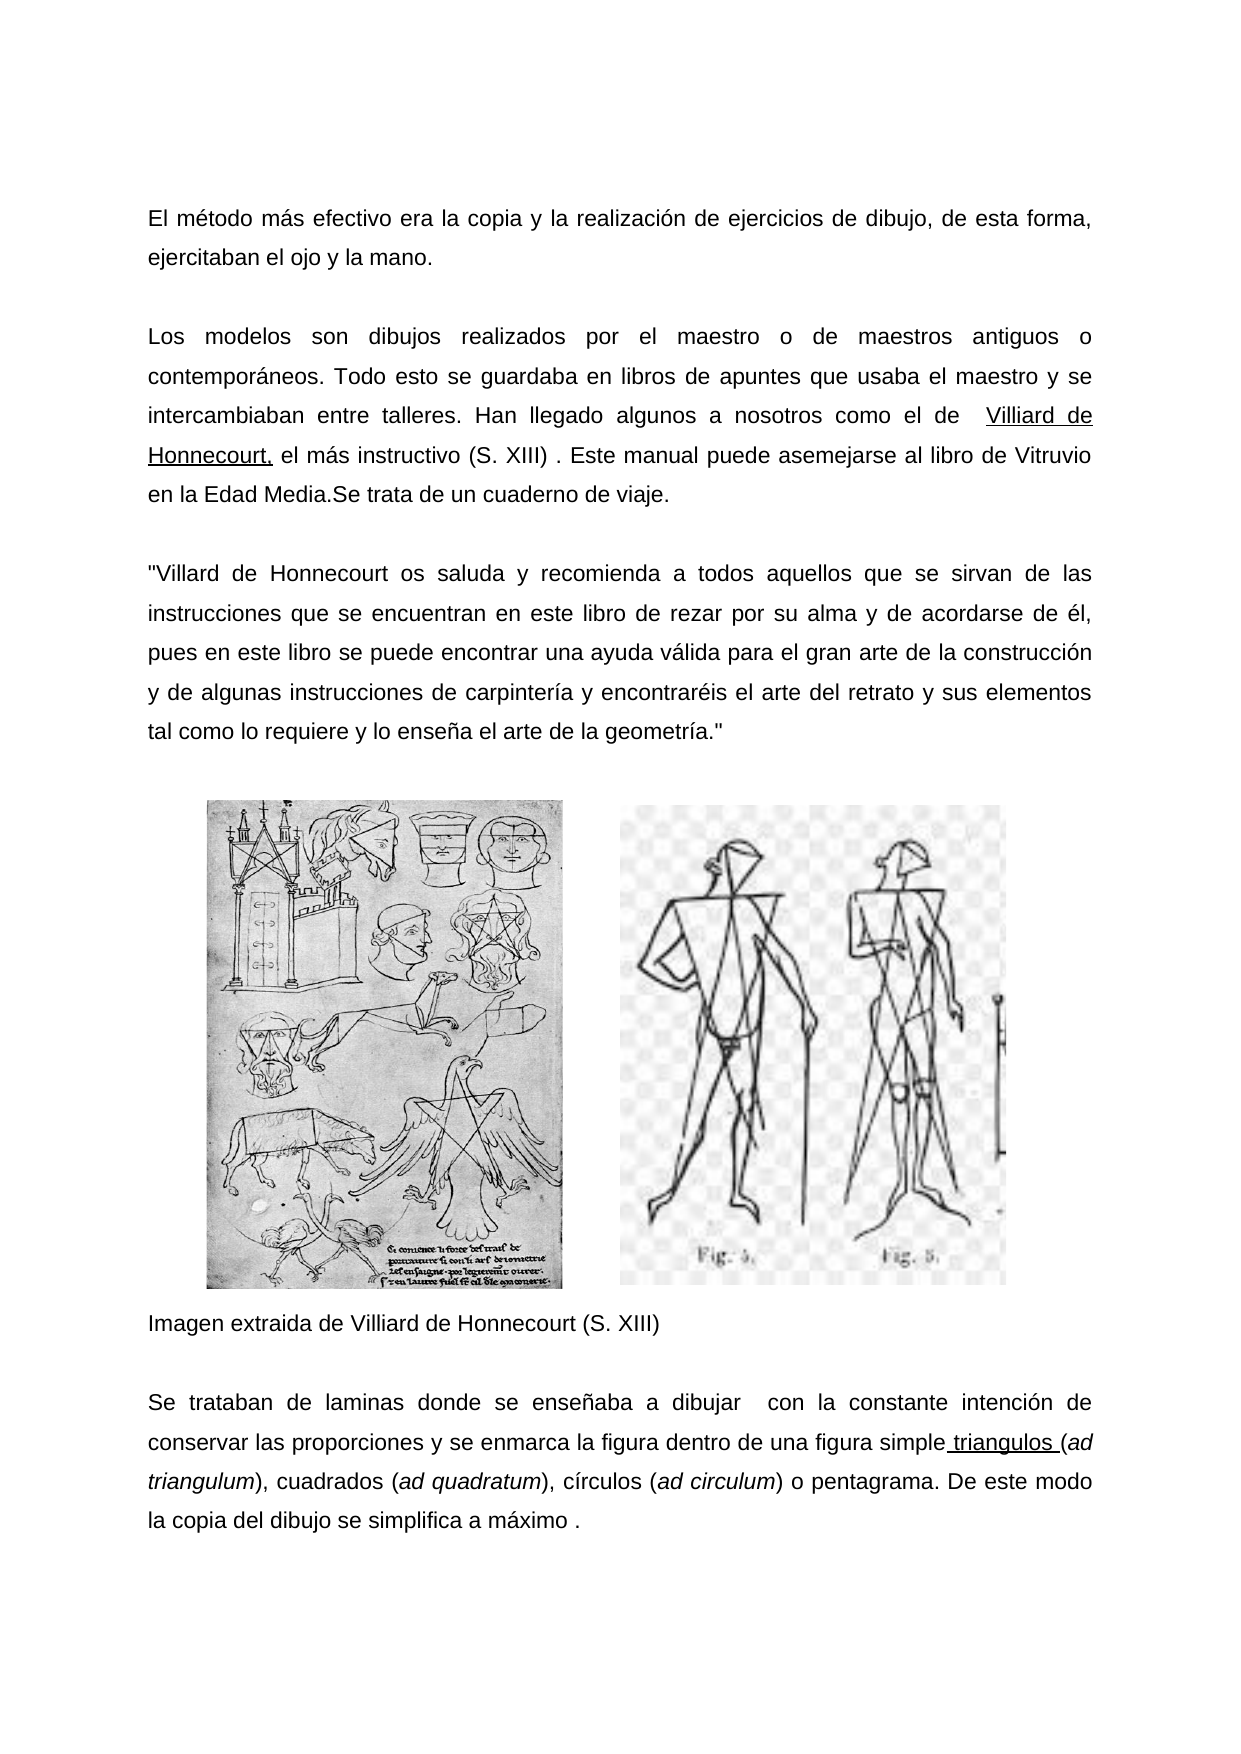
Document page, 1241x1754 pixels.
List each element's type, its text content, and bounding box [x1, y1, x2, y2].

text El método más efectivo era la copia y la realización de ejercicios de dibujo, de esta forma, ejercitaban el ojo y la mano. [148, 205, 1093, 271]
text Se trataban de laminas donde se enseñaba a dibujar con la constante intención de conservar las proporciones y se enmarca la figura dentro de una figura simple triangulos (ad triangulum), cuadrados (ad quadratum), círculos (ad circulum) o pentagrama. De este modo la copia del dibujo se simplifica a máximo . [148, 1389, 1093, 1534]
picture [206, 800, 563, 1289]
picture [620, 805, 1007, 1285]
text "Villard de Honnecourt os saluda y recomienda a todos aquellos que se sirvan de las instrucciones que se encuentran en este libro de rezar por su alma y de acordarse de él, pues en este libro se puede encontrar una ayuda válida para el gran arte de la construcción y de algunas instrucciones de carpintería y encontraréis el arte del retrato y sus elementos tal como lo requiere y lo enseña el arte de la geometría." [148, 560, 1093, 744]
text Imagen extraida de Villiard de Honnecourt (S. XIII) [148, 1310, 1093, 1336]
text Los modelos son dibujos realizados por el maestro o de maestros antiguos o contemporáneos. Todo esto se guardaba en libros de apuntes que usaba el maestro y se intercambiaban entre talleres. Han llegado algunos a nosotros como el de Villiard de Honnecourt, el más instructivo (S. XIII) . Este manual puede asemejarse al libro de Vitruvio en la Edad Media.Se trata de un cuaderno de viaje. [148, 323, 1093, 507]
